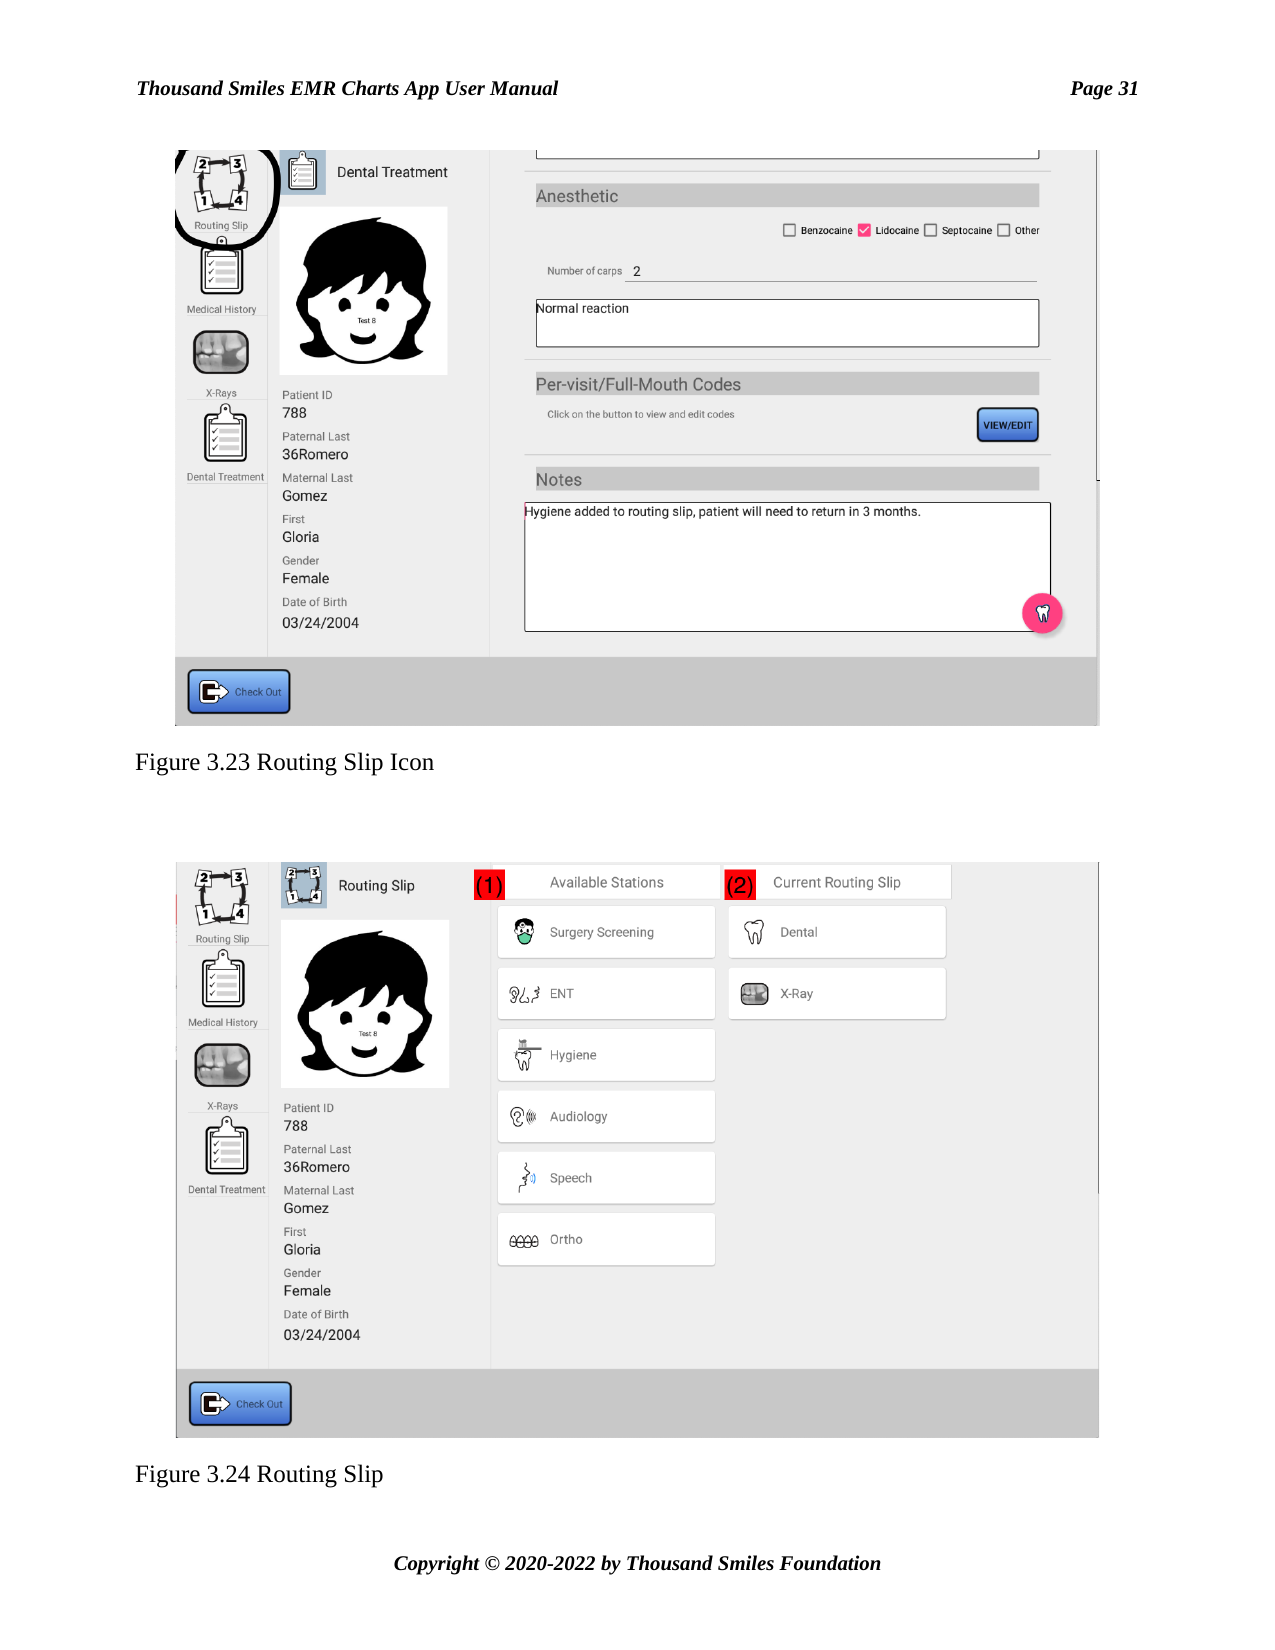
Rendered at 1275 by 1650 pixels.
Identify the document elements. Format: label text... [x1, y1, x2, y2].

picture [175, 862, 1100, 1438]
text Figure 3.23 Routing Slip Icon [135, 750, 1140, 775]
text Figure 3.24 Routing Slip [135, 1462, 1140, 1487]
picture [175, 150, 1100, 726]
